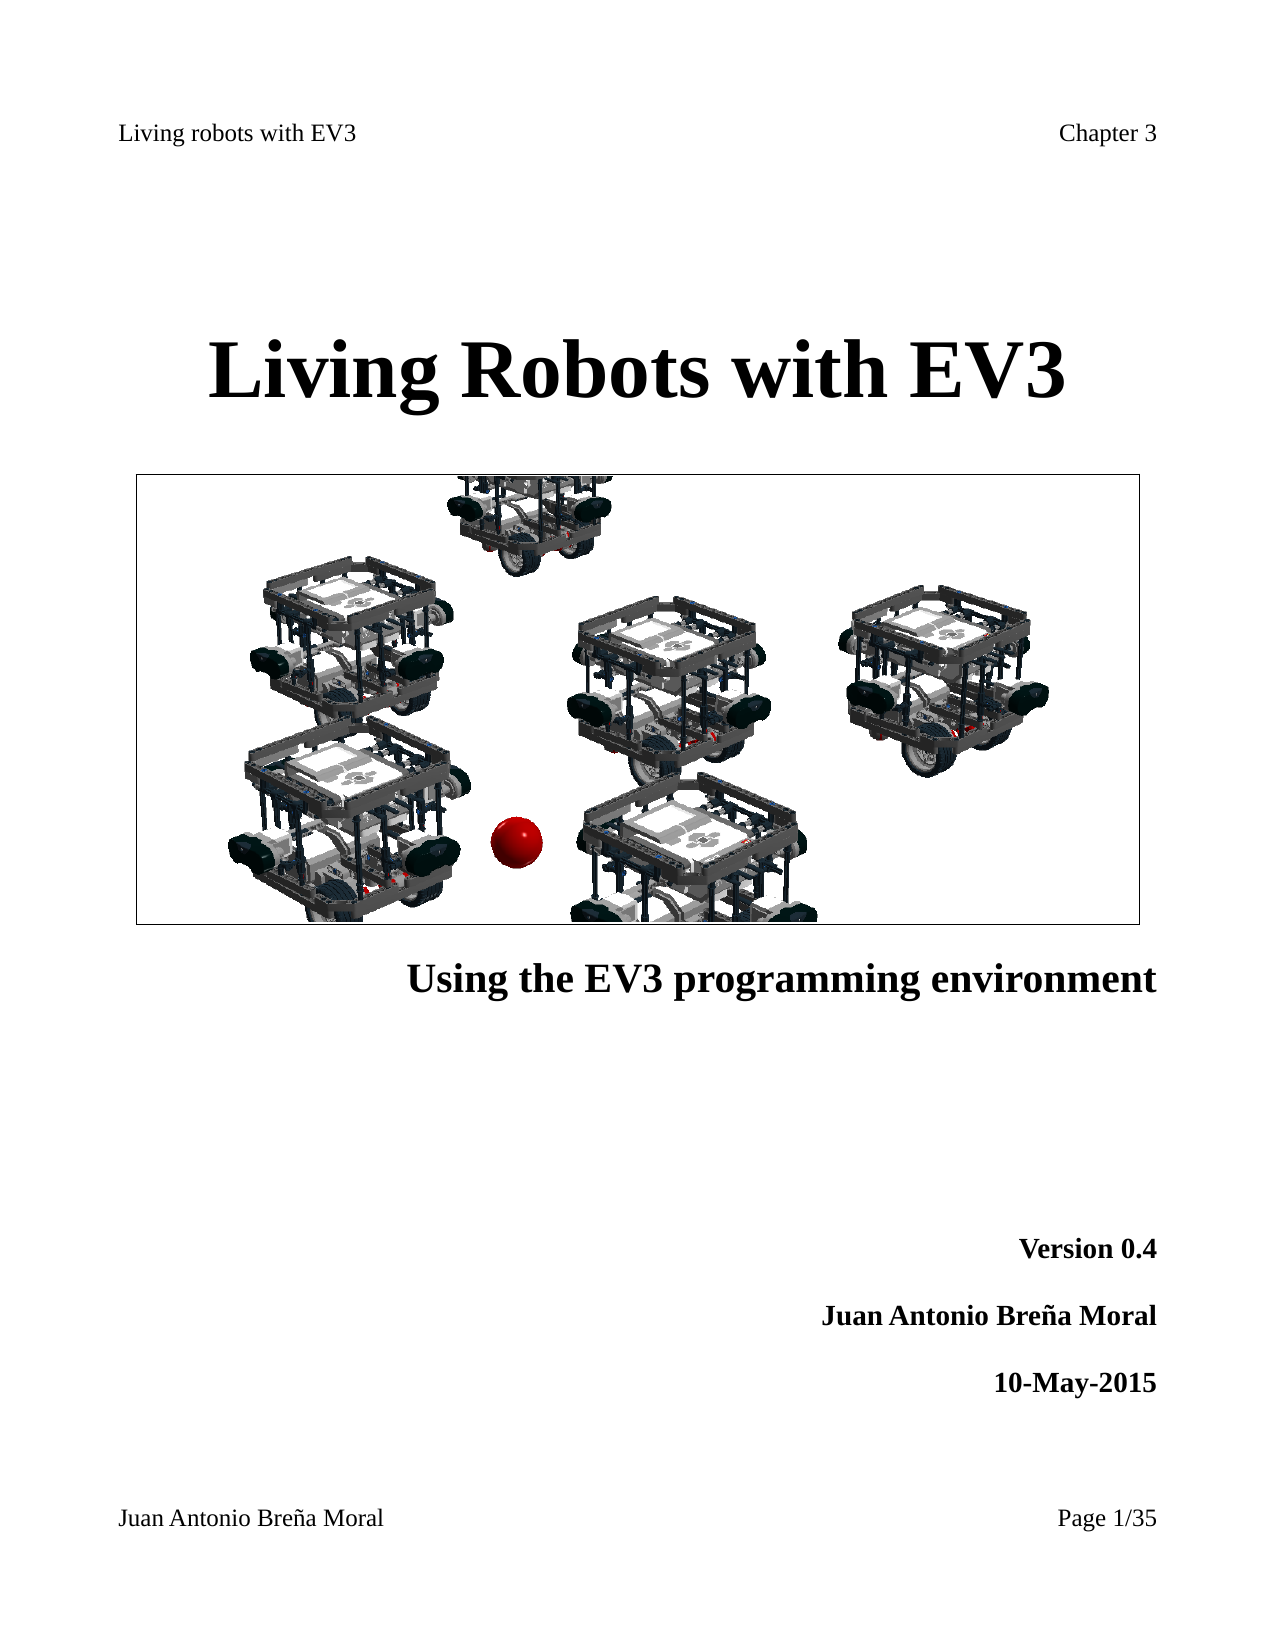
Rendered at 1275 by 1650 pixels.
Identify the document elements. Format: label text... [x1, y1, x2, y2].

text Living Robots with EV3 [118, 320, 1157, 416]
text 10-May-2015 [118, 1365, 1157, 1399]
text Using the EV3 programming environment [118, 953, 1157, 1001]
picture [138, 476, 1137, 922]
text Version 0.4 [118, 1231, 1157, 1265]
text Juan Antonio Breña Moral [118, 1298, 1157, 1332]
